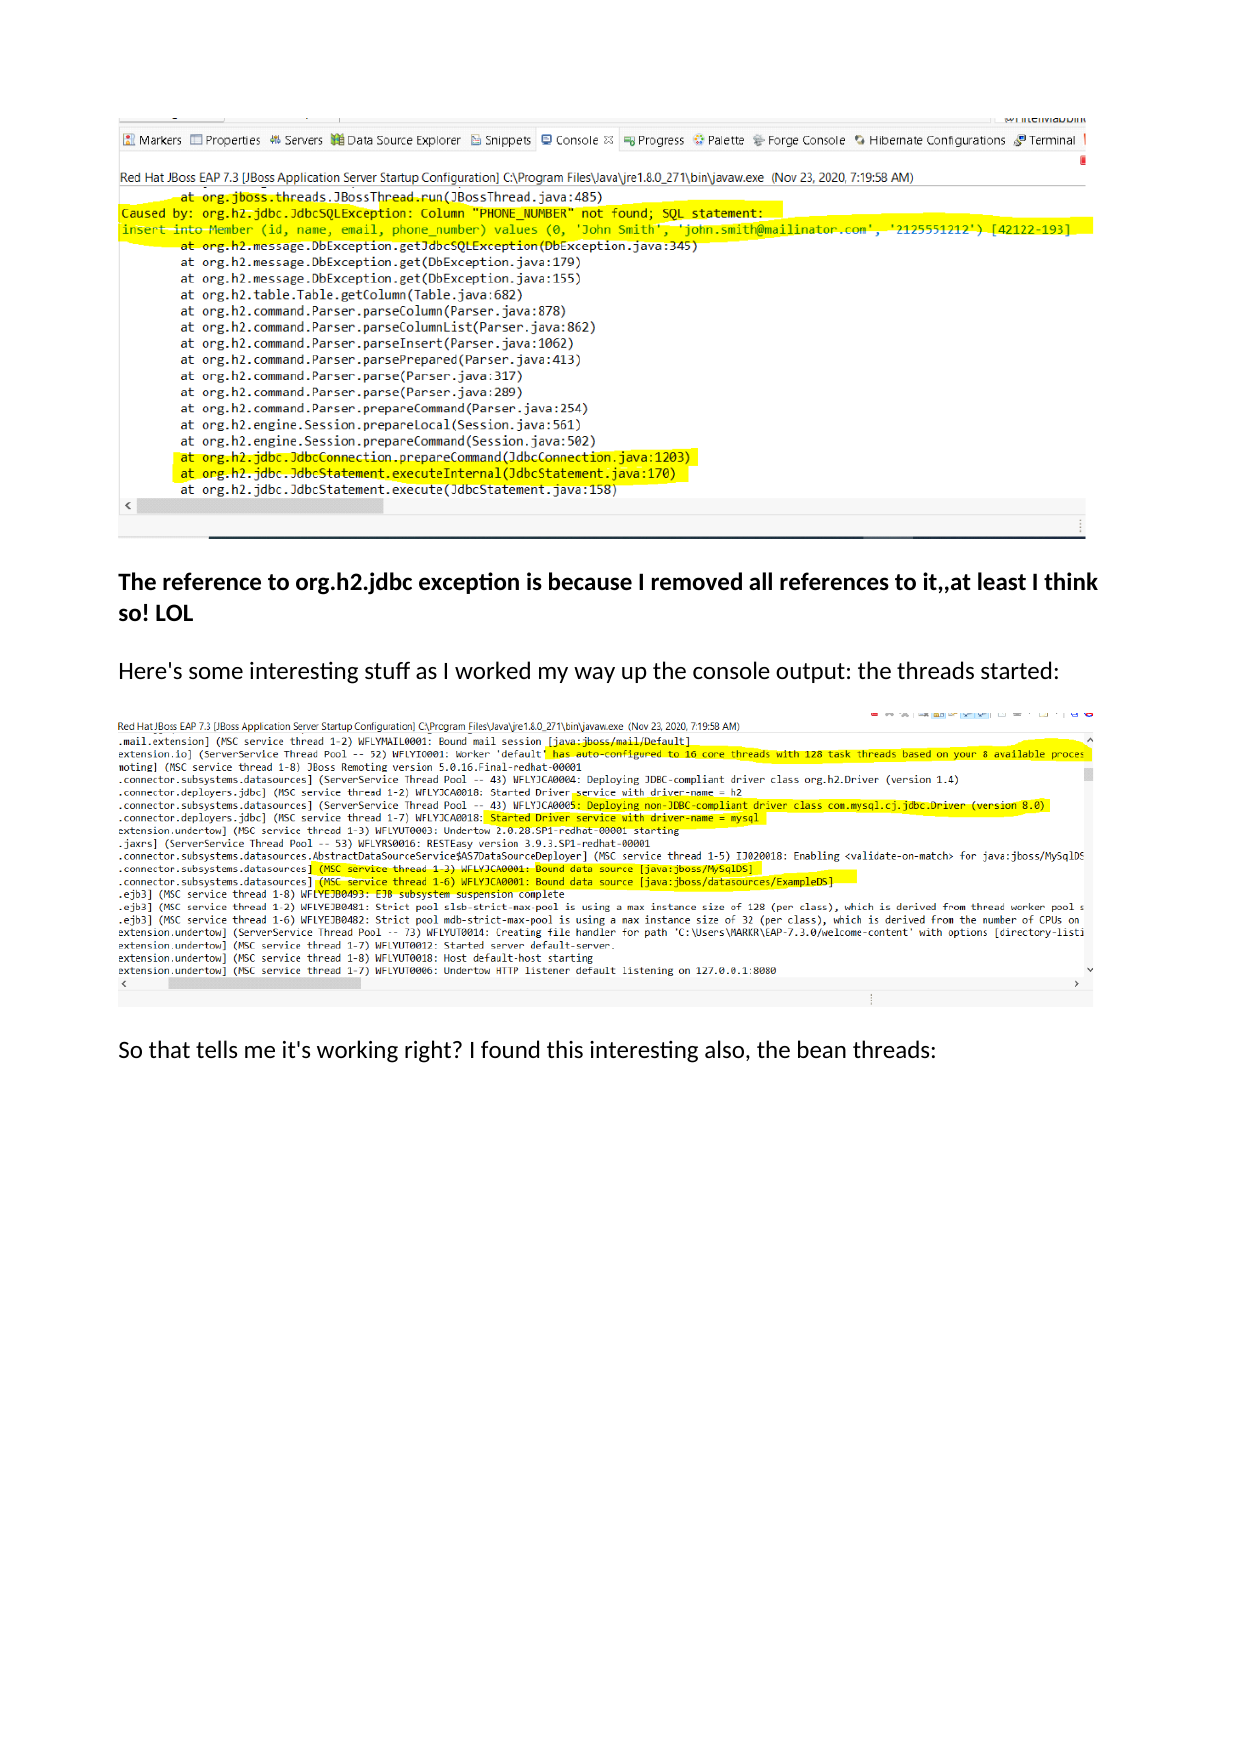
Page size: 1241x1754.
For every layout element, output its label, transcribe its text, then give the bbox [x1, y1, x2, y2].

text So that tells me it's working right? I found this interesting also, the bean threads: [118, 1034, 1122, 1065]
text Here's some interesting stuff as I worked my way up the console output: the threads started: [118, 655, 1122, 686]
text The reference to org.h2.jdbc exception is because I removed all references to it,,at least I think so! LOL [118, 566, 1122, 627]
